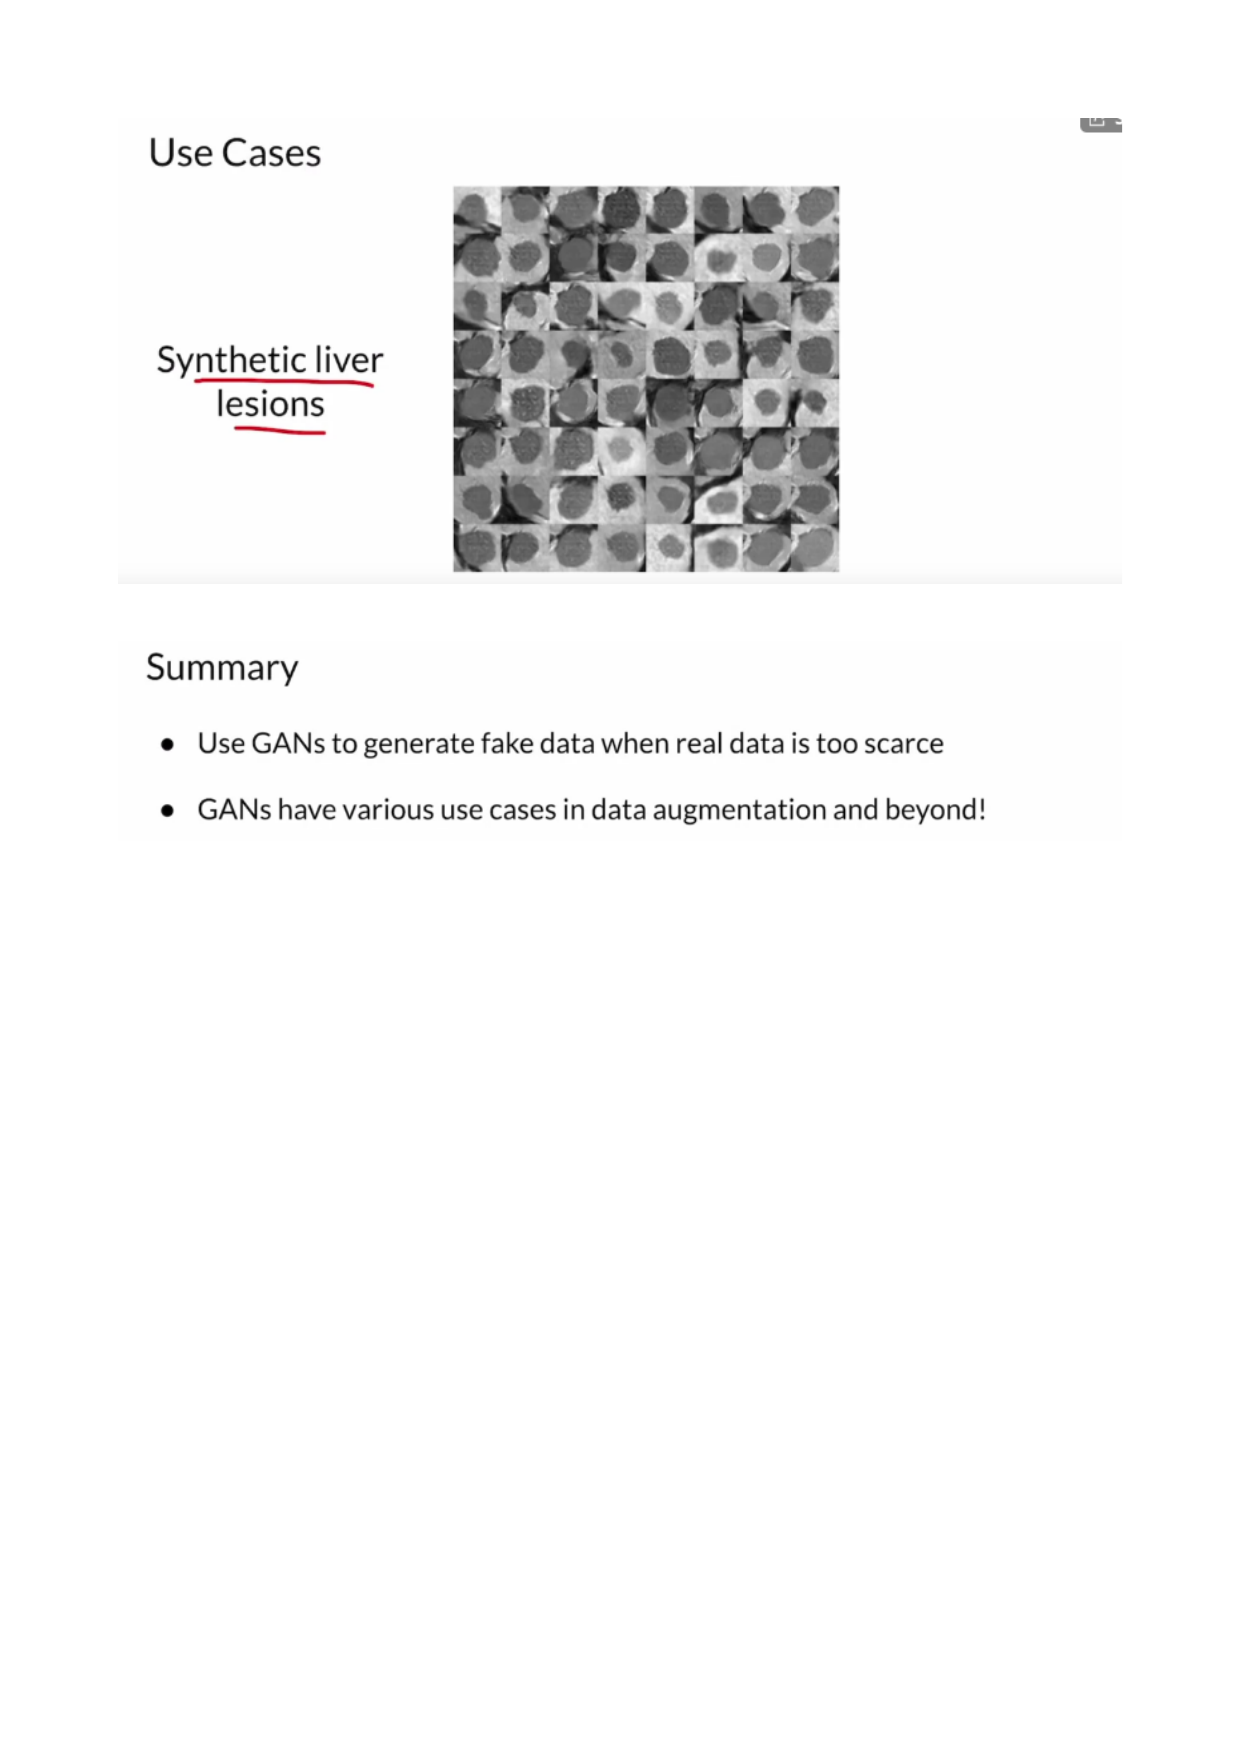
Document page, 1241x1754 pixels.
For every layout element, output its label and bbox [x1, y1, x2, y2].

picture [118, 641, 1123, 841]
picture [118, 118, 1123, 584]
